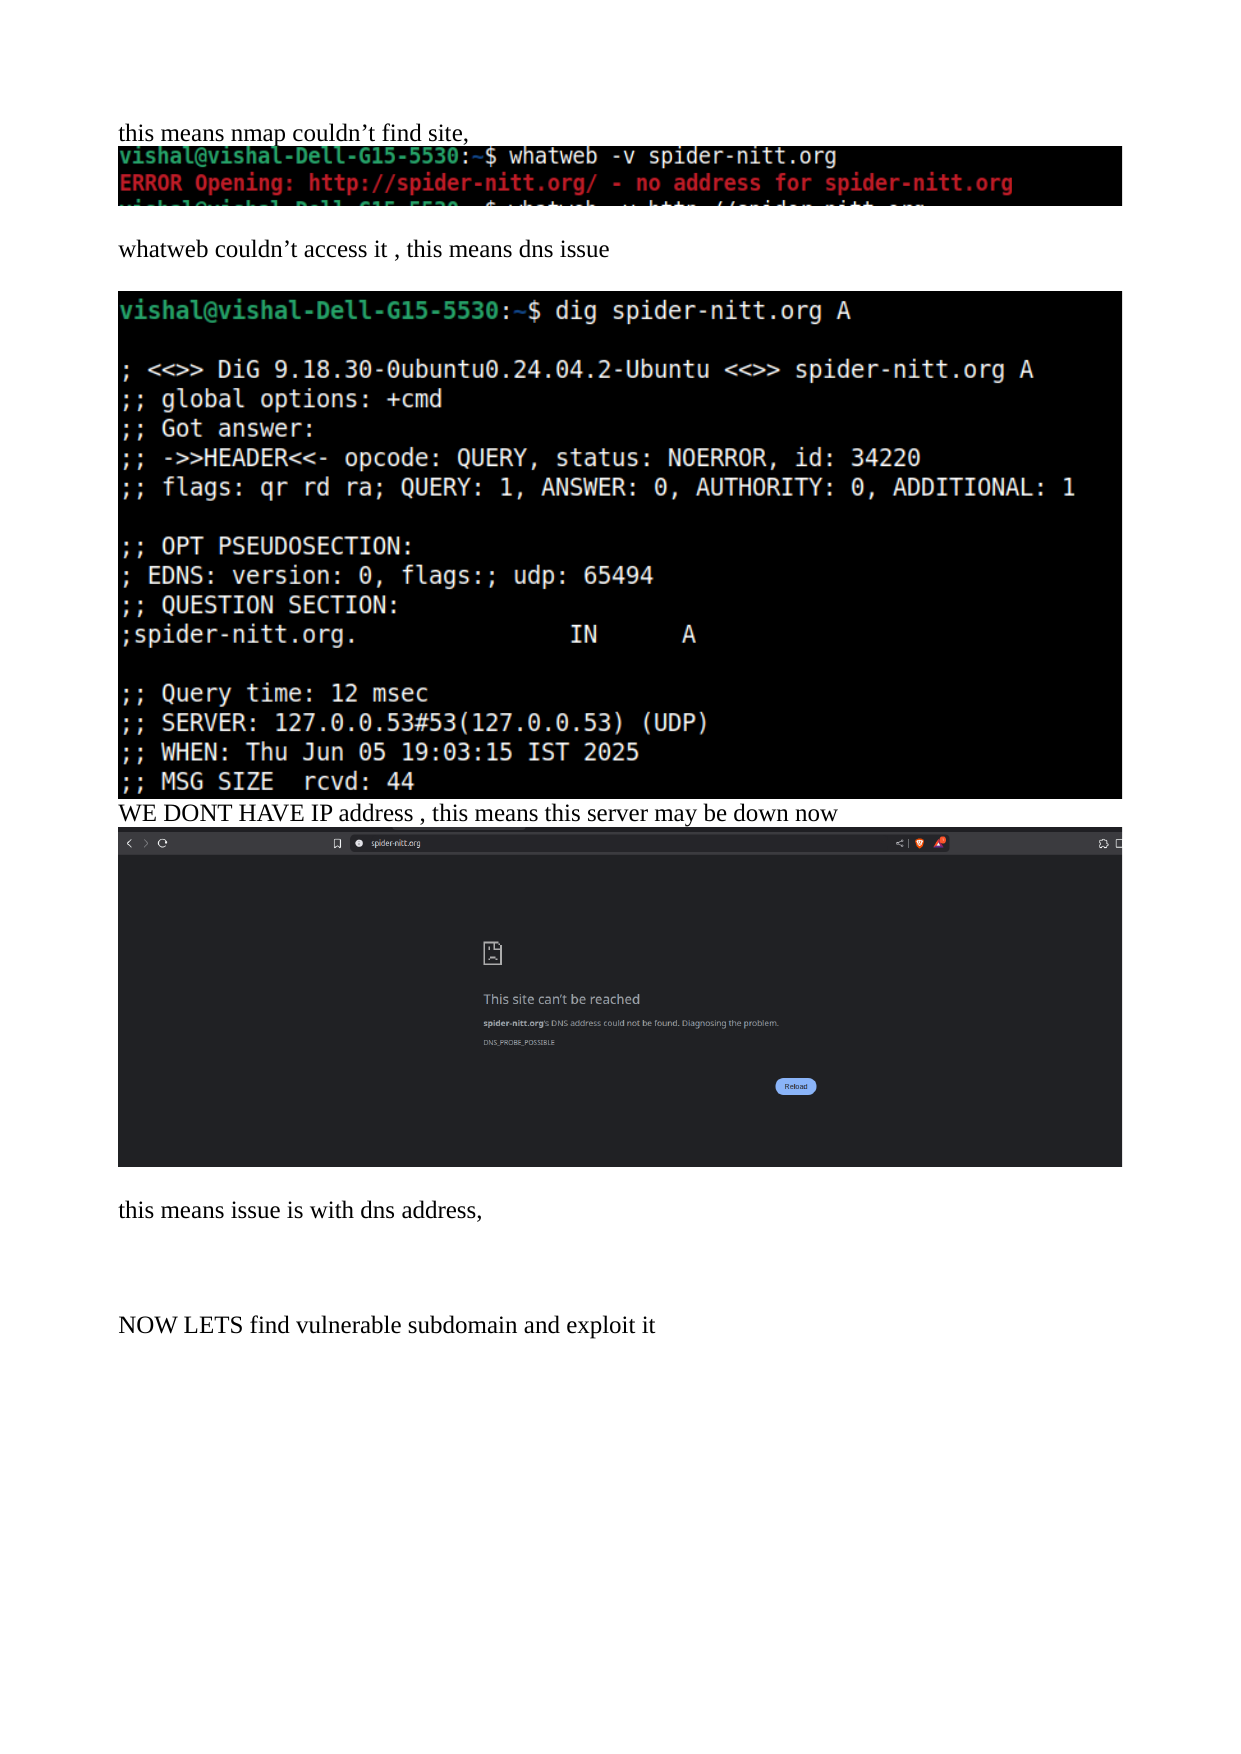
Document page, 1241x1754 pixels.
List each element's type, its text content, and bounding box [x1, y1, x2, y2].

text whatweb couldn’t access it , this means dns issue [118, 234, 1122, 263]
text WE DONT HAVE IP address , this means this server may be down now [118, 799, 1122, 827]
text this means issue is with dns address, [118, 1195, 1122, 1224]
text NOW LETS find vulnerable subdomain and exploit it [118, 1310, 1122, 1339]
text this means nmap couldn’t find site, [118, 118, 1122, 146]
